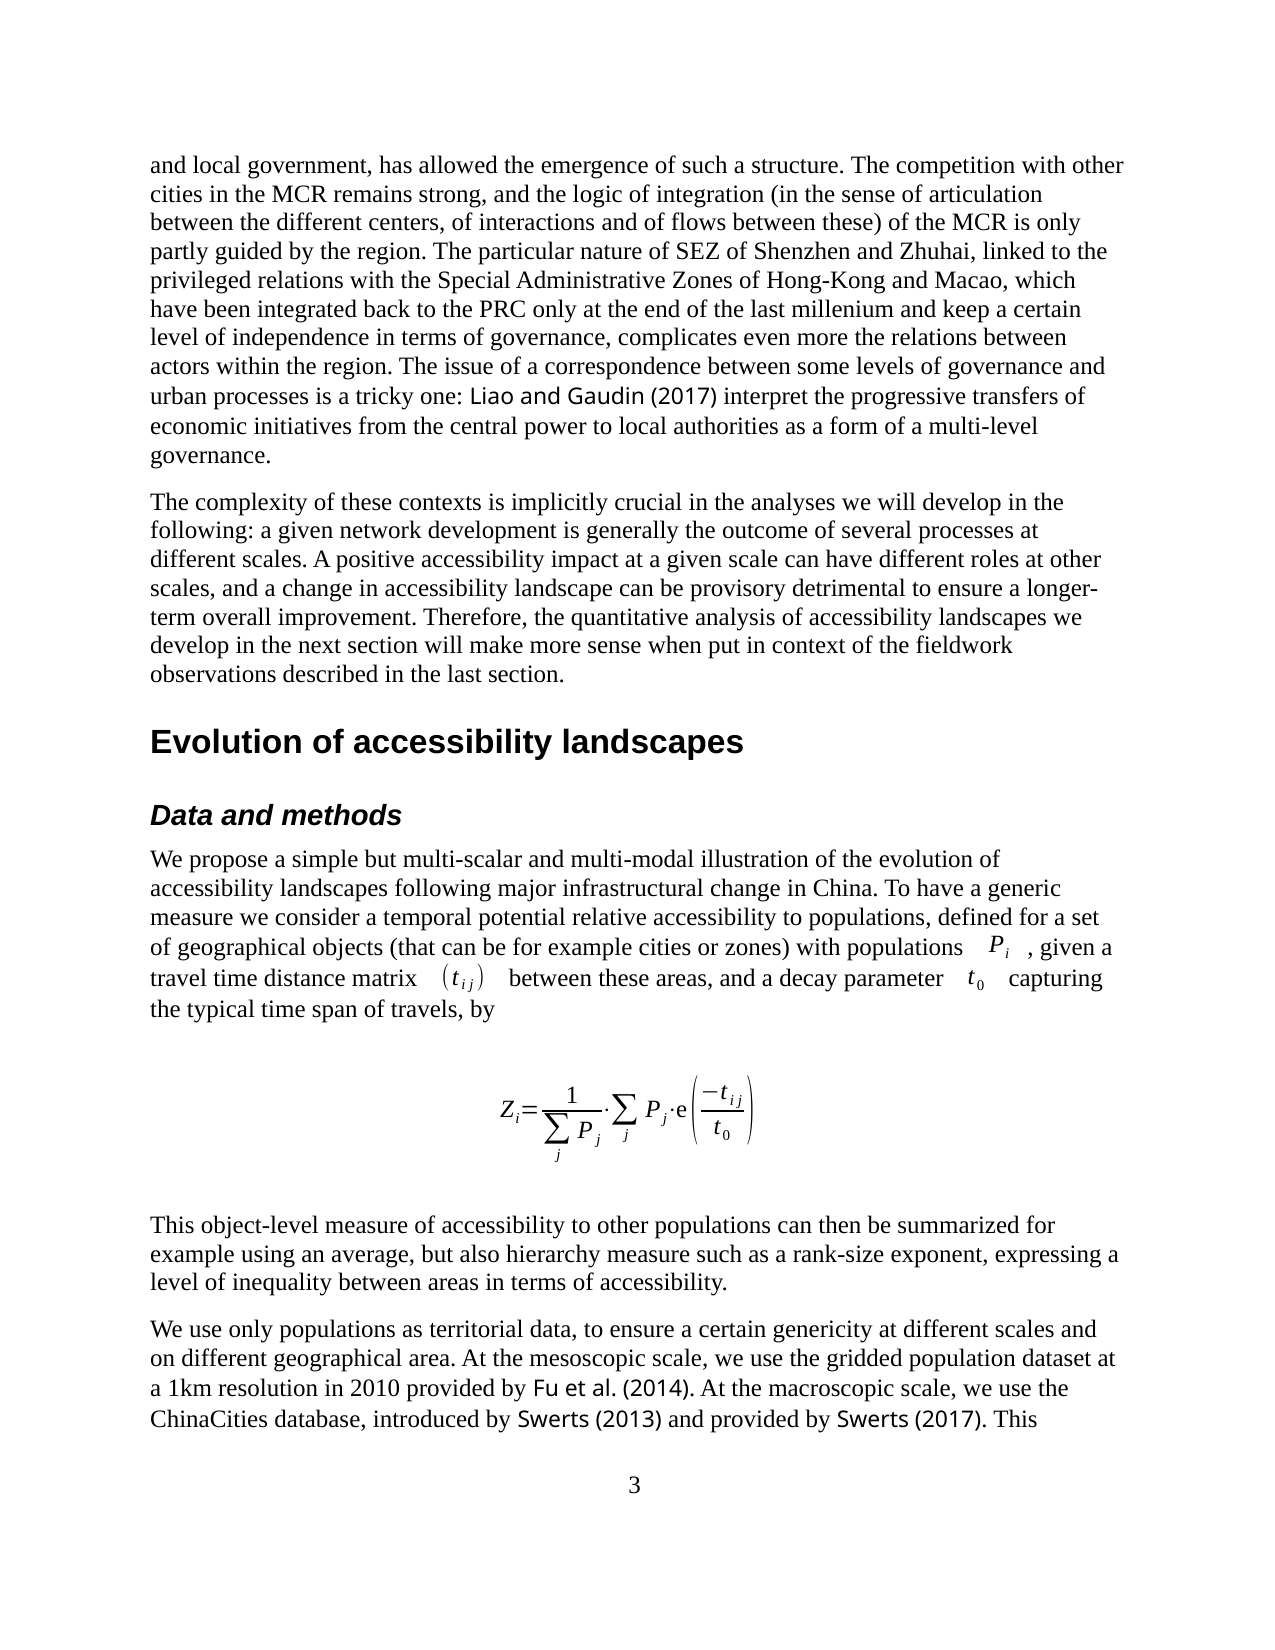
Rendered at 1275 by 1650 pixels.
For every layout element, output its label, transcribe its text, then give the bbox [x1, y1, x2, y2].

text The complexity of these contexts is implicitly crucial in the analyses we will develop in the following: a given network development is generally the outcome of several processes at different scales. A positive accessibility impact at a given scale can have different roles at other scales, and a change in accessibility landscape can be provisory detrimental to ensure a longer-term overall improvement. Therefore, the quantitative analysis of accessibility landscapes we develop in the next section will make more sense when put in context of the fieldwork observations described in the last section. [150, 487, 1125, 688]
text and local government, has allowed the emergence of such a structure. The competition with other cities in the MCR remains strong, and the logic of integration (in the sense of articulation between the different centers, of interactions and of flows between these) of the MCR is only partly guided by the region. The particular nature of SEZ of Shenzhen and Zhuhai, linked to the privileged relations with the Special Administrative Zones of Hong-Kong and Macao, which have been integrated back to the PRC only at the end of the last millenium and keep a certain level of independence in terms of governance, complicates even more the relations between actors within the region. The issue of a correspondence between some levels of governance and urban processes is a tricky one: Liao and Gaudin (2017) interpret the progressive transfers of economic initiatives from the central power to local authorities as a form of a multi-level governance. [150, 150, 1125, 469]
subtitle Data and methods [150, 798, 1125, 832]
text We use only populations as territorial data, to ensure a certain genericity at different scales and on different geographical area. At the mesoscopic scale, we use the gridded population dataset at a 1km resolution in 2010 provided by Fu et al. (2014). At the macroscopic scale, we use the ChinaCities database, introduced by Swerts (2013) and provided by Swerts (2017). This [150, 1314, 1125, 1434]
text This object-level measure of accessibility to other populations can then be summarized for example using an average, but also hierarchy measure such as a rank-size exponent, expressing a level of inequality between areas in terms of accessibility. [150, 1210, 1125, 1296]
subtitle Evolution of accessibility landscapes [150, 722, 1125, 761]
text We propose a simple but multi-scalar and multi-modal illustration of the evolution of accessibility landscapes following major infrastructural change in China. To have a generic measure we consider a temporal potential relative accessibility to populations, defined for a set of geographical objects (that can be for example cities or zones) with populations , given a travel time distance matrix between these areas, and a decay parameter capturing the typical time span of travels, by [150, 844, 1125, 1022]
